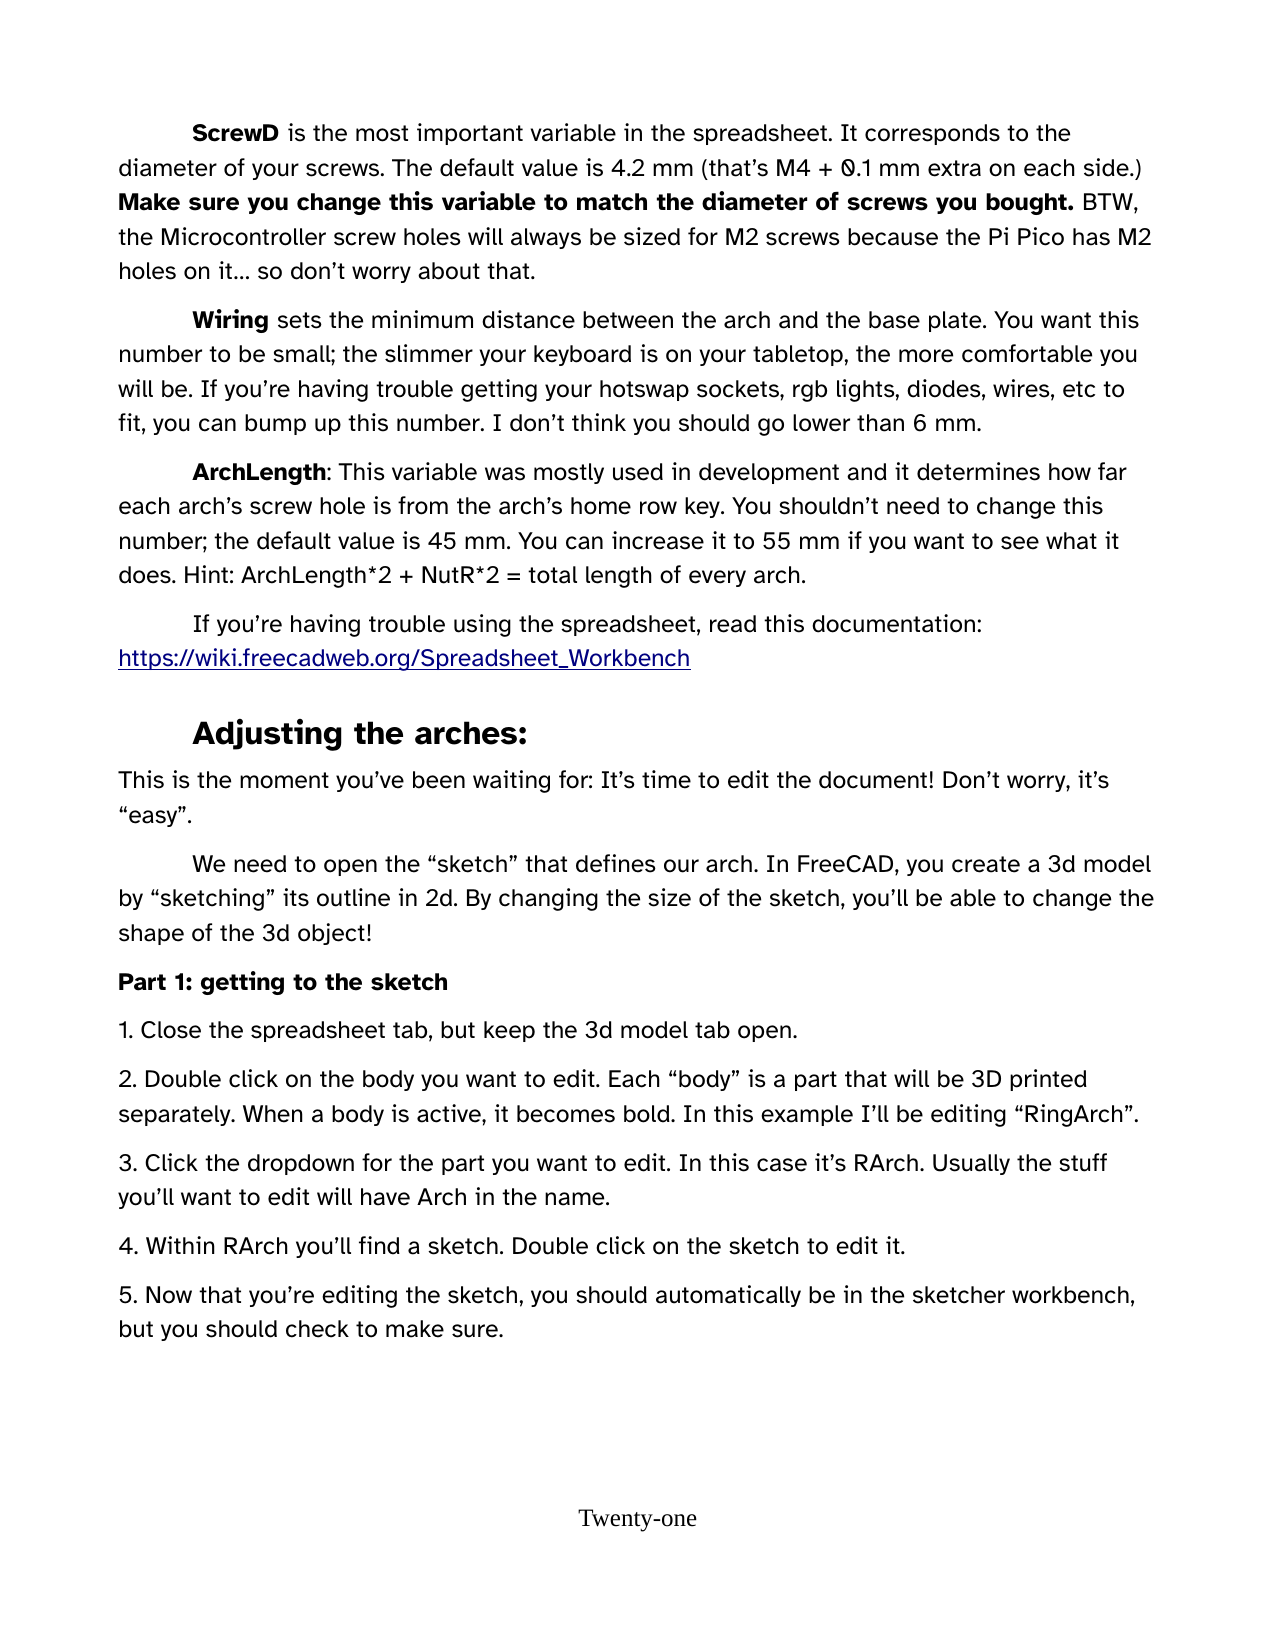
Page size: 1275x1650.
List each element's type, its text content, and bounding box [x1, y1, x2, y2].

text 4. Within RArch you’ll find a sketch. Double click on the sketch to edit it. [118, 1231, 1157, 1261]
text Wiring sets the minimum distance between the arch and the base plate. You want this number to be small; the slimmer your keyboard is on your tabletop, the more comfortable you will be. If you’re having trouble getting your hotswap sockets, rgb lights, diodes, wires, etc to fit, you can bump up this number. I don’t think you should go lower than 6 mm. [118, 304, 1157, 438]
text 5. Now that you’re editing the sketch, you should automatically be in the sketcher workbench, but you should check to make sure. [118, 1280, 1157, 1344]
text We need to open the “sketch” that defines our arch. In FreeCAD, you create a 3d model by “sketching” its outline in 2d. By changing the size of the sketch, you’ll be able to change the shape of the 3d object! [118, 849, 1157, 947]
text 2. Double click on the body you want to edit. Each “body” is a part that will be 3D printed separately. When a body is active, it becomes bold. In this example I’ll be editing “RingArch”. [118, 1064, 1157, 1128]
text This is the moment you’ve been waiting for: It’s time to edit the document! Don’t worry, it’s “easy”. [118, 765, 1157, 829]
text 3. Click the dropdown for the part you want to edit. In this case it’s RArch. Usually the stuff you’ll want to edit will have Arch in the name. [118, 1148, 1157, 1212]
text 1. Close the spreadsheet tab, but keep the 3d model tab open. [118, 1015, 1157, 1045]
text If you’re having trouble using the spreadsheet, read this documentation: https://wiki.freecadweb.org/Spreadsheet_Workbench [118, 609, 1157, 673]
text ScrewD is the most important variable in the spreadsheet. It corresponds to the diameter of your screws. The default value is 4.2 mm (that’s M4 + 0.1 mm extra on each side.) Make sure you change this variable to match the diameter of screws you bought. BTW, the Microcontroller screw holes will always be sized for M2 screws because the Pi Pico has M2 holes on it… so don’t worry about that. [118, 118, 1157, 286]
subtitle Adjusting the arches: [118, 713, 1157, 753]
text Part 1: getting to the sketch [118, 966, 1157, 996]
text ArchLength: This variable was mostly used in development and it determines how far each arch’s screw hole is from the arch’s home row key. You shouldn’t need to change this number; the default value is 45 mm. You can increase it to 55 mm if you want to see what it does. Hint: ArchLength*2 + NutR*2 = total length of every arch. [118, 457, 1157, 590]
